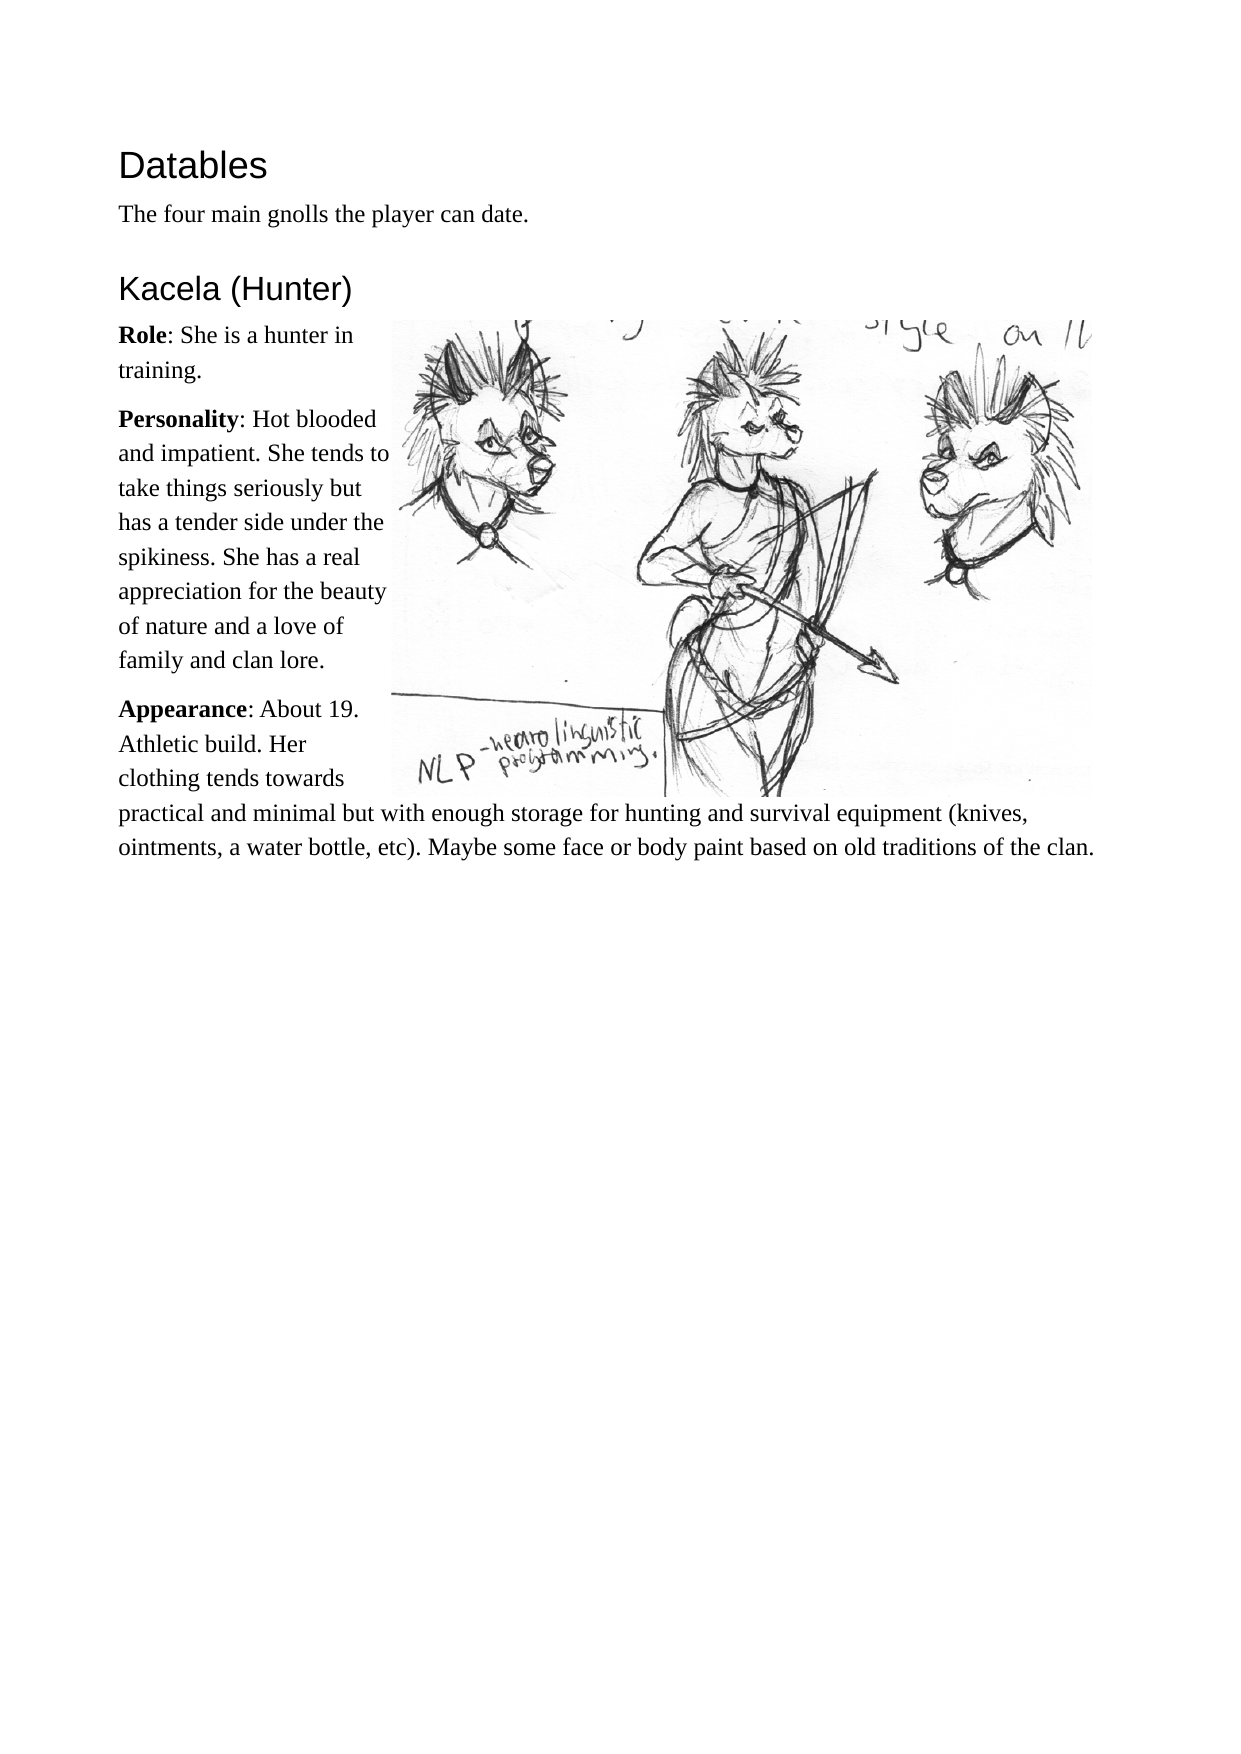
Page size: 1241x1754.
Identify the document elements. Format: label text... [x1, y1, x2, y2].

subtitle Kacela (Hunter) [118, 269, 1122, 308]
subtitle Datables [118, 143, 1122, 187]
picture [391, 320, 1092, 797]
text The four main gnolls the player can date. [118, 199, 1122, 228]
text [1092, 320, 1122, 383]
text Role: She is a hunter in training. [118, 320, 391, 383]
text Appearance: About 19. Athletic build. Her clothing tends towards practical and minimal but with enough storage for hunting and survival equipment (knives, ointments, a water bottle, etc). Maybe some face or body paint based on old traditions of the clan. [118, 694, 1122, 861]
text Personality: Hot blooded and impatient. She tends to take things seriously but has a tender side under the spikiness. She has a real appreciation for the beauty of nature and a love of family and clan lore. [118, 404, 391, 674]
text [1092, 404, 1122, 674]
